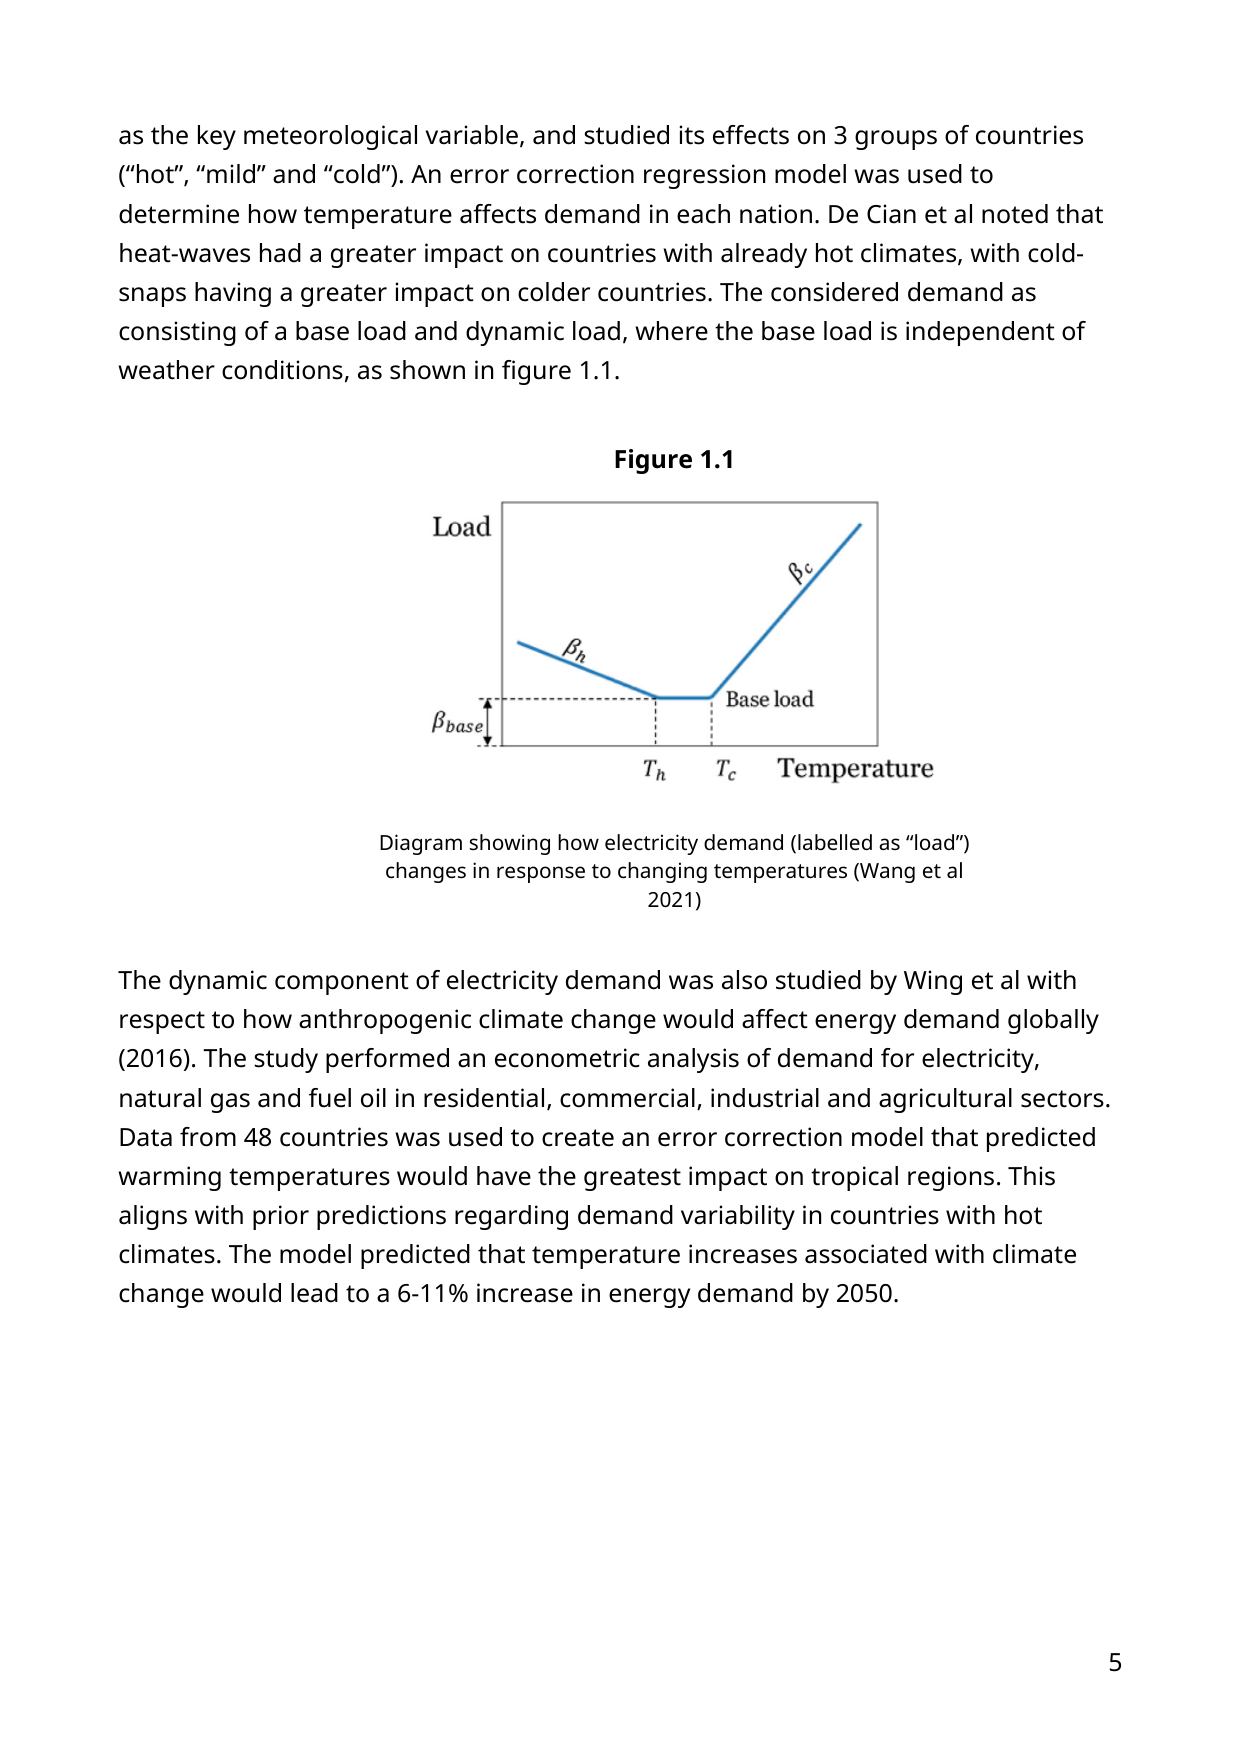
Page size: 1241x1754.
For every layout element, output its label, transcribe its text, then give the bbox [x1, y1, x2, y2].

table_cell [351, 486, 998, 817]
text as the key meteorological variable, and studied its effects on 3 groups of countries (“hot”, “mild” and “cold”). An error correction regression model was used to determine how temperature affects demand in each nation. De Cian et al noted that heat-waves had a greater impact on countries with already hot climates, with cold-snaps having a greater impact on colder countries. The considered demand as consisting of a base load and dynamic load, where the base load is independent of weather conditions, as shown in figure 1.1. [118, 118, 1122, 387]
picture [392, 496, 957, 807]
table_header Figure 1.1 [351, 431, 998, 486]
text The dynamic component of electricity demand was also studied by Wing et al with respect to how anthropogenic climate change would affect energy demand globally (2016). The study performed an econometric analysis of demand for electricity, natural gas and fuel oil in residential, commercial, industrial and agricultural sectors. Data from 48 countries was used to create an error correction model that predicted warming temperatures would have the greatest impact on tropical regions. This aligns with prior predictions regarding demand variability in countries with hot climates. The model predicted that temperature increases associated with climate change would lead to a 6-11% increase in energy demand by 2050. [118, 963, 1122, 1310]
table_cell Diagram showing how electricity demand (labelled as “load”) changes in response to changing temperatures (Wang et al 2021) [351, 818, 998, 923]
